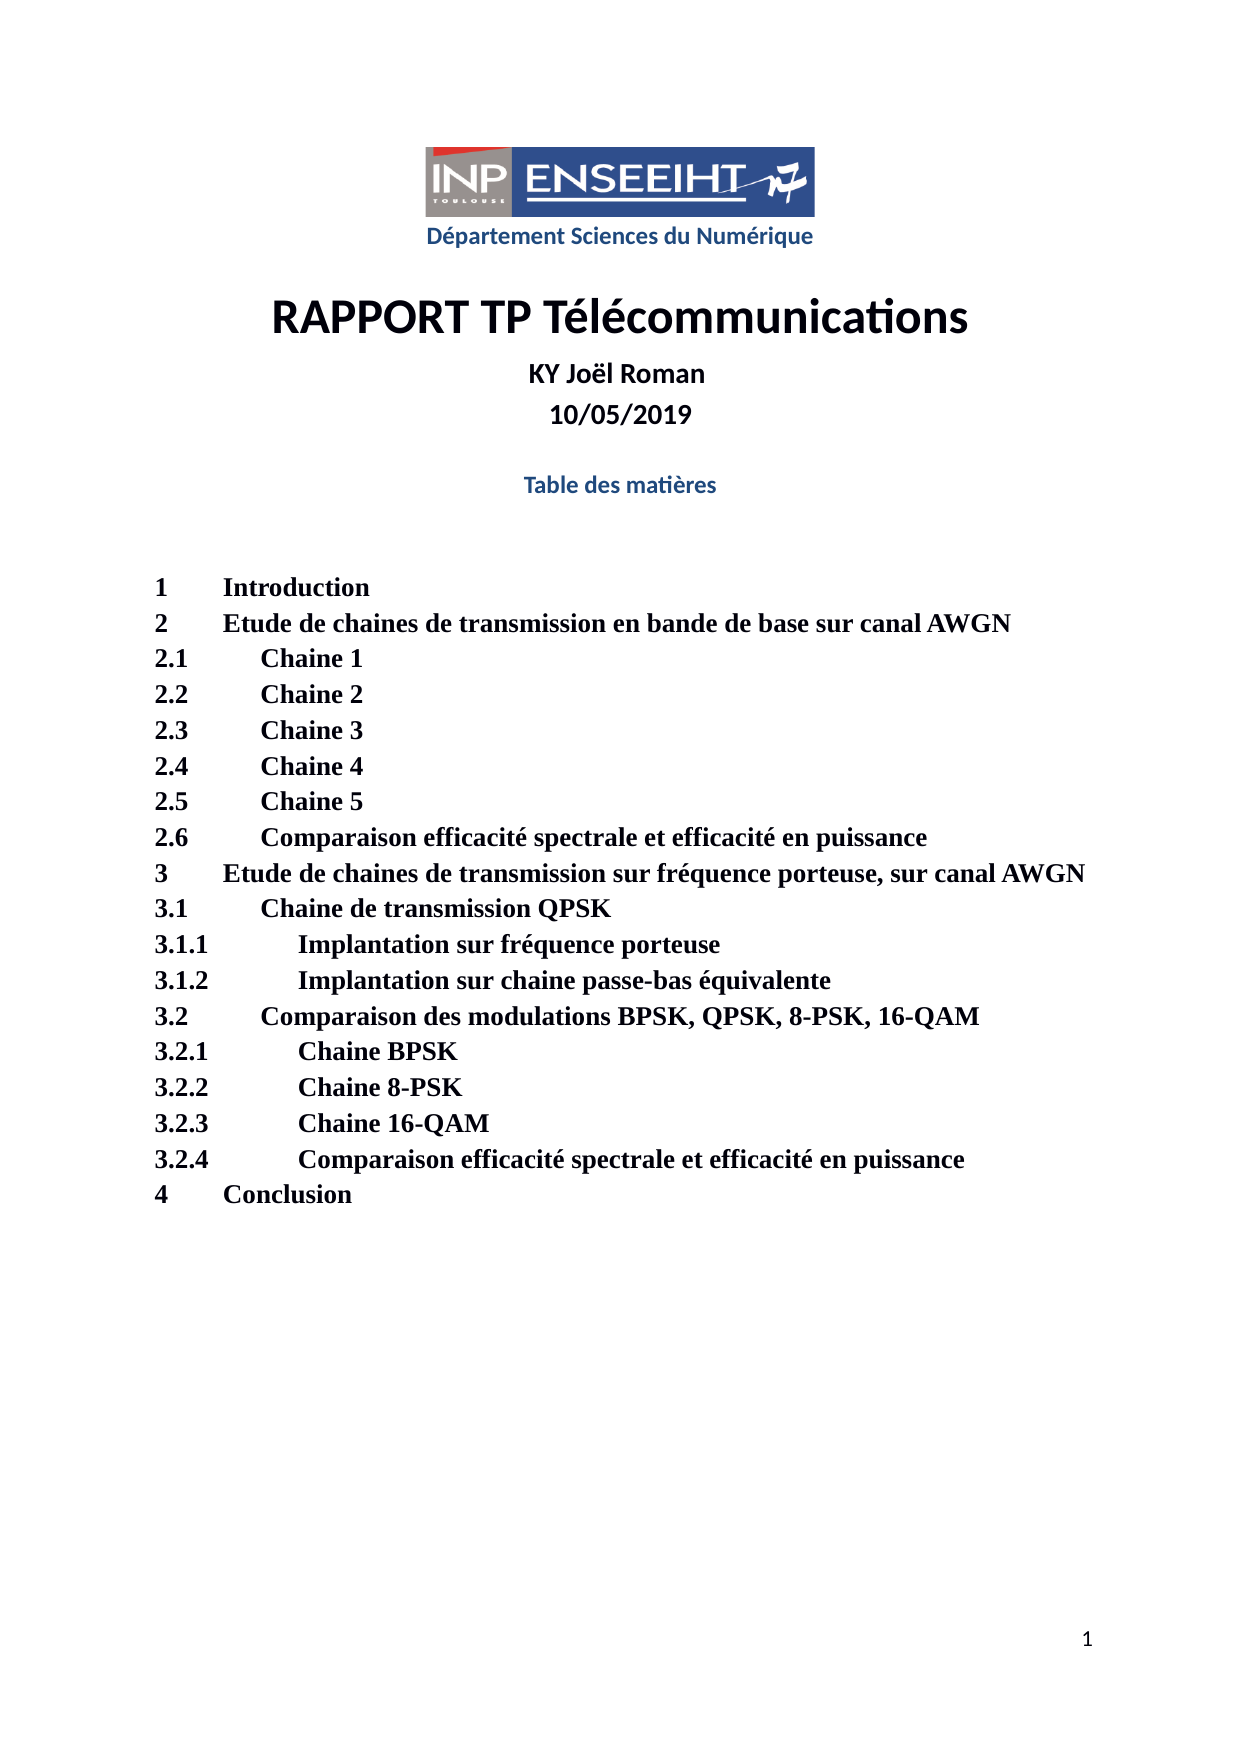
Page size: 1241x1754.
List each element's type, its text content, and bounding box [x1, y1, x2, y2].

list Chaine 1 [148, 642, 1093, 674]
list Etude de chaines de transmission sur fréquence porteuse, sur canal AWGN [148, 857, 1093, 888]
list Introduction [148, 571, 1093, 602]
picture [425, 147, 815, 217]
list Chaine 5 [148, 785, 1093, 817]
list Chaine de transmission QPSK [148, 893, 1093, 924]
list Comparaison des modulations BPSK, QPSK, 8-PSK, 16-QAM [148, 1000, 1093, 1031]
text Table des matières [148, 469, 1093, 499]
list Comparaison efficacité spectrale et efficacité en puissance [148, 1143, 1093, 1174]
text KY Joël Roman [148, 355, 1093, 390]
list Chaine BPSK [148, 1036, 1093, 1067]
text Département Sciences du Numérique [148, 221, 1093, 251]
list Etude de chaines de transmission en bande de base sur canal AWGN [148, 607, 1093, 638]
list Chaine 3 [148, 714, 1093, 745]
text 10/05/2019 [148, 396, 1093, 431]
list Comparaison efficacité spectrale et efficacité en puissance [148, 821, 1093, 852]
list Implantation sur fréquence porteuse [148, 928, 1093, 959]
list Chaine 4 [148, 750, 1093, 781]
list Chaine 8-PSK [148, 1071, 1093, 1102]
list Chaine 16-QAM [148, 1107, 1093, 1138]
list Implantation sur chaine passe-bas équivalente [148, 964, 1093, 995]
list Conclusion [148, 1178, 1093, 1209]
text RAPPORT TP Télécommunications [148, 285, 1093, 346]
list Chaine 2 [148, 678, 1093, 709]
